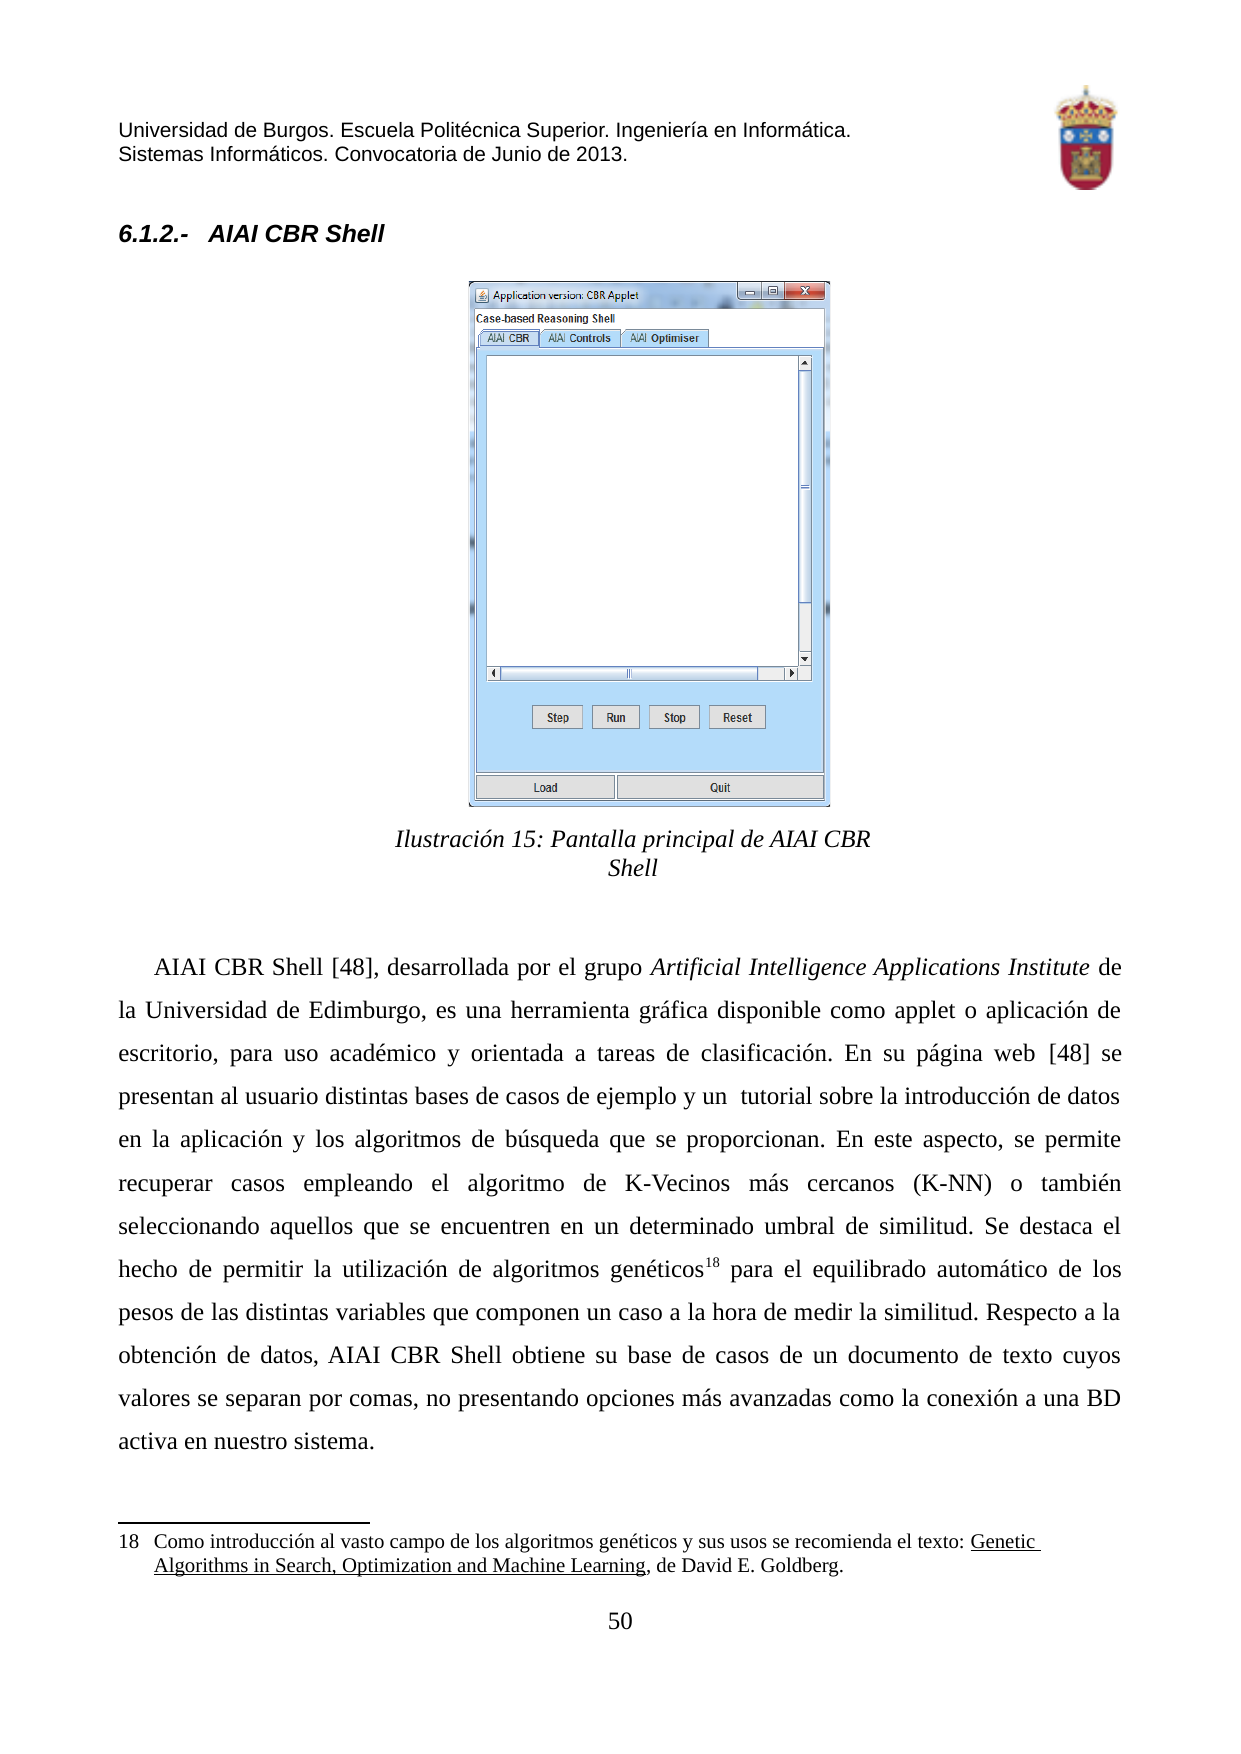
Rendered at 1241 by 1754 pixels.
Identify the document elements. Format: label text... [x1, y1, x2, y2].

text AIAI CBR Shell [48], desarrollada por el grupo Artificial Intelligence Applications Institute de la Universidad de Edimburgo, es una herramienta gráfica disponible como applet o aplicación de escritorio, para uso académico y orientada a tareas de clasificación. En su página web [48] se presentan al usuario distintas bases de casos de ejemplo y un tutorial sobre la introducción de datos en la aplicación y los algoritmos de búsqueda que se proporcionan. En este aspecto, se permite recuperar casos empleando el algoritmo de K-Vecinos más cercanos (K-NN) o también seleccionando aquellos que se encuentren en un determinado umbral de similitud. Se destaca el hecho de permitir la utilización de algoritmos genéticos para el equilibrado automático de los pesos de las distintas variables que componen un caso a la hora de medir la similitud. Respecto a la obtención de datos, AIAI CBR Shell obtiene su base de casos de un documento de texto cuyos valores se separan por comas, no presentando opciones más avanzadas como la conexión a una BD activa en nuestro sistema. [118, 952, 1122, 1455]
text Ilustración 15: Pantalla principal de AIAI CBR Shell [368, 277, 900, 882]
picture [468, 281, 831, 807]
picture [1053, 85, 1120, 190]
text Como introducción al vasto campo de los algoritmos genéticos y sus usos se recomienda el texto: Genetic Algorithms in Search, Optimization and Machine Learning, de David E. Goldberg. [118, 1529, 1122, 1577]
subtitle [368, 264, 900, 277]
subtitle AIAI CBR Shell [118, 219, 1122, 248]
